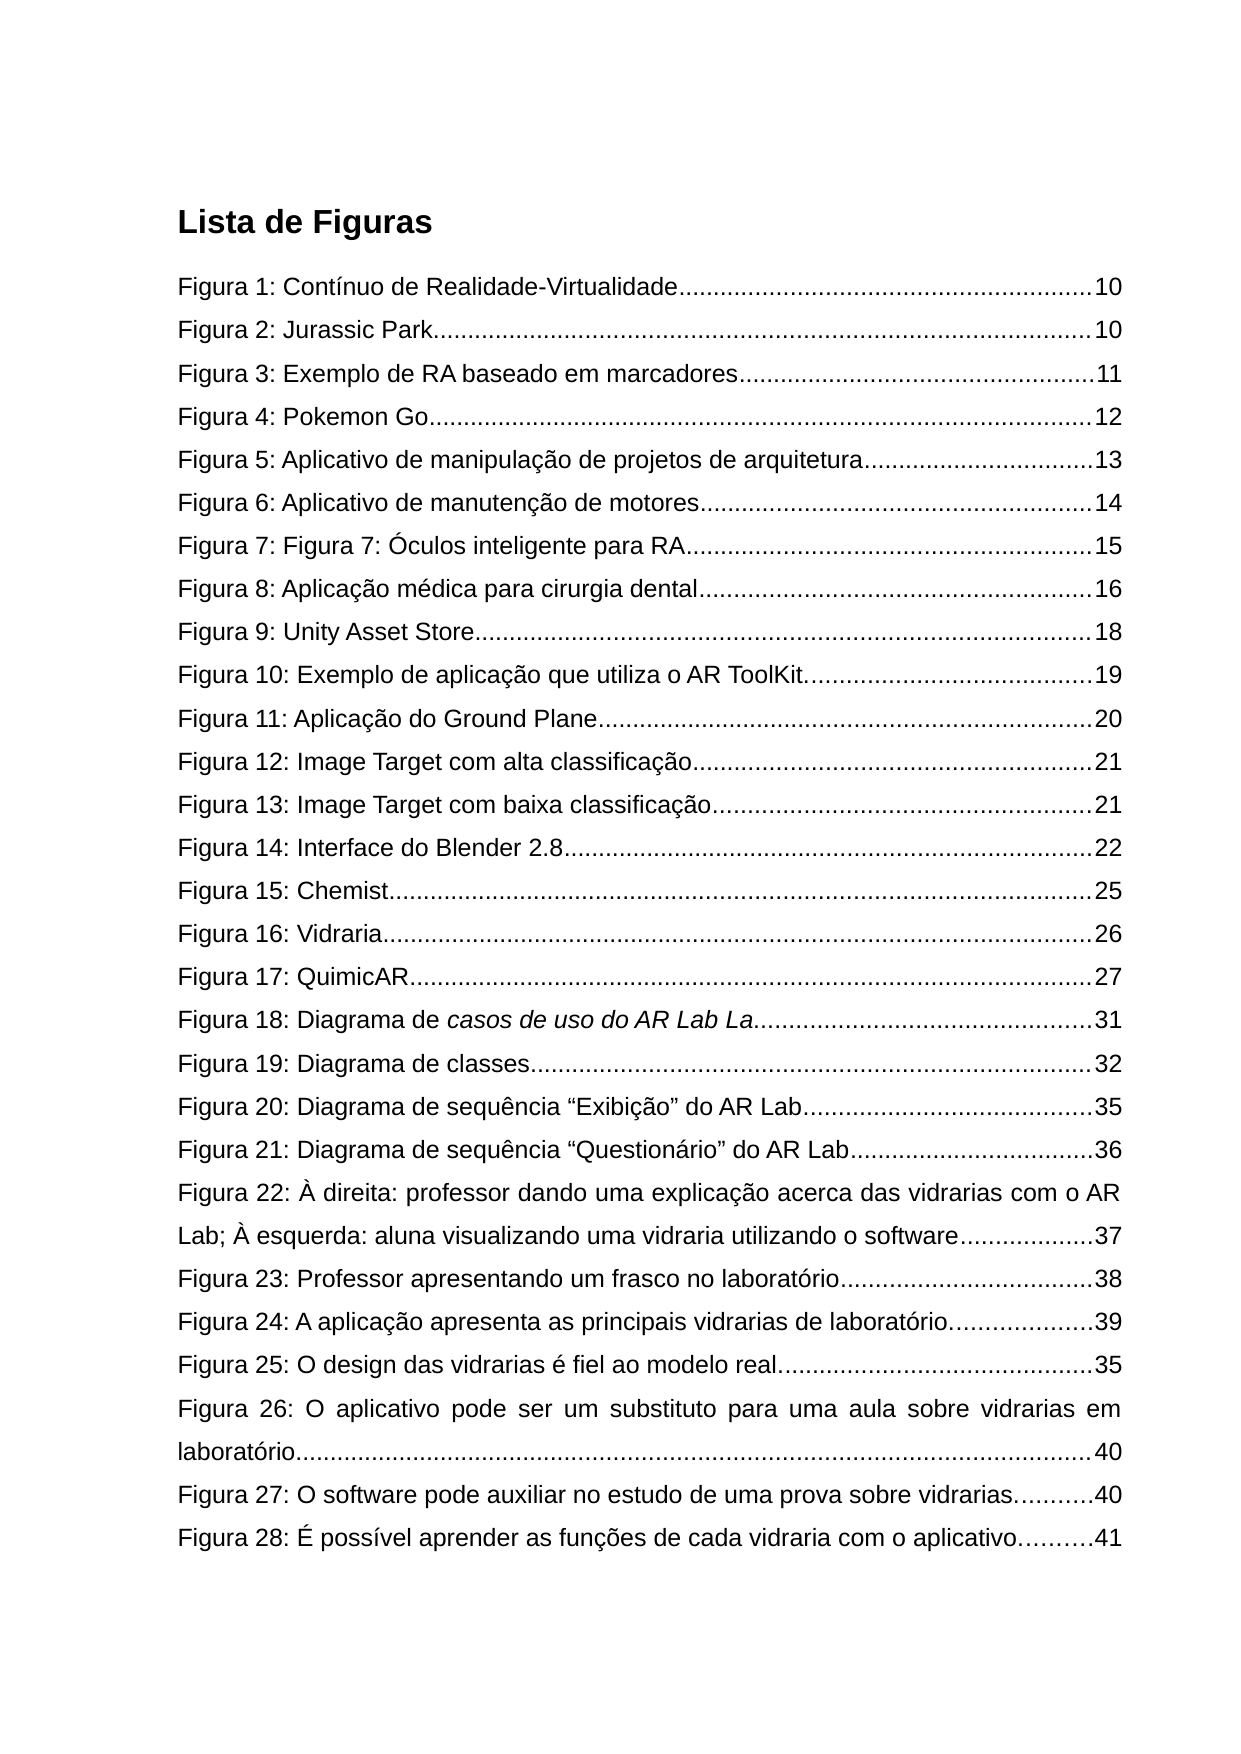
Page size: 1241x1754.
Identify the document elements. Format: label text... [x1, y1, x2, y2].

text Figura 1: Contínuo de Realidade-Virtualidade 10 [177, 272, 1122, 301]
text Figura 5: Aplicativo de manipulação de projetos de arquitetura 13 [177, 445, 1122, 473]
text Figura 15: Chemist 25 [177, 876, 1122, 905]
text Figura 19: Diagrama de classes 32 [177, 1048, 1122, 1077]
text Figura 10: Exemplo de aplicação que utiliza o AR ToolKit. 19 [177, 660, 1122, 689]
text Figura 27: O software pode auxiliar no estudo de uma prova sobre vidrarias. 40 [177, 1480, 1122, 1508]
text Figura 21: Diagrama de sequência “Questionário” do AR Lab 36 [177, 1135, 1122, 1163]
text Figura 25: O design das vidrarias é fiel ao modelo real. 35 [177, 1350, 1122, 1379]
text Figura 3: Exemplo de RA baseado em marcadores 11 [177, 358, 1122, 387]
text Figura 4: Pokemon Go 12 [177, 402, 1122, 430]
text Figura 24: A aplicação apresenta as principais vidrarias de laboratório. 39 [177, 1307, 1122, 1336]
text Figura 16: Vidraria 26 [177, 919, 1122, 948]
text Figura 28: É possível aprender as funções de cada vidraria com o aplicativo. 41 [177, 1523, 1122, 1552]
text Figura 2: Jurassic Park 10 [177, 315, 1122, 344]
text Figura 6: Aplicativo de manutenção de motores 14 [177, 488, 1122, 517]
text Figura 14: Interface do Blender 2.8 22 [177, 833, 1122, 862]
text Figura 11: Aplicação do Ground Plane 20 [177, 703, 1122, 732]
text Figura 9: Unity Asset Store 18 [177, 617, 1122, 646]
subtitle Lista de Figuras [177, 202, 1122, 241]
text Figura 17: QuimicAR 27 [177, 962, 1122, 991]
text Figura 20: Diagrama de sequência “Exibição” do AR Lab 35 [177, 1092, 1122, 1120]
text Figura 7: Figura 7: Óculos inteligente para RA 15 [177, 531, 1122, 560]
text Figura 22: À direita: professor dando uma explicação acerca das vidrarias com o AR Lab; À esquerda: aluna visualizando uma vidraria utilizando o software 37 [177, 1178, 1122, 1250]
text Figura 26: O aplicativo pode ser um substituto para uma aula sobre vidrarias em laboratório. 40 [177, 1393, 1122, 1465]
text Figura 13: Image Target com baixa classificação 21 [177, 790, 1122, 818]
text Figura 23: Professor apresentando um frasco no laboratório 38 [177, 1264, 1122, 1293]
text Figura 8: Aplicação médica para cirurgia dental 16 [177, 574, 1122, 603]
text Figura 12: Image Target com alta classificação 21 [177, 747, 1122, 775]
text Figura 18: Diagrama de casos de uso do AR Lab La 31 [177, 1005, 1122, 1034]
